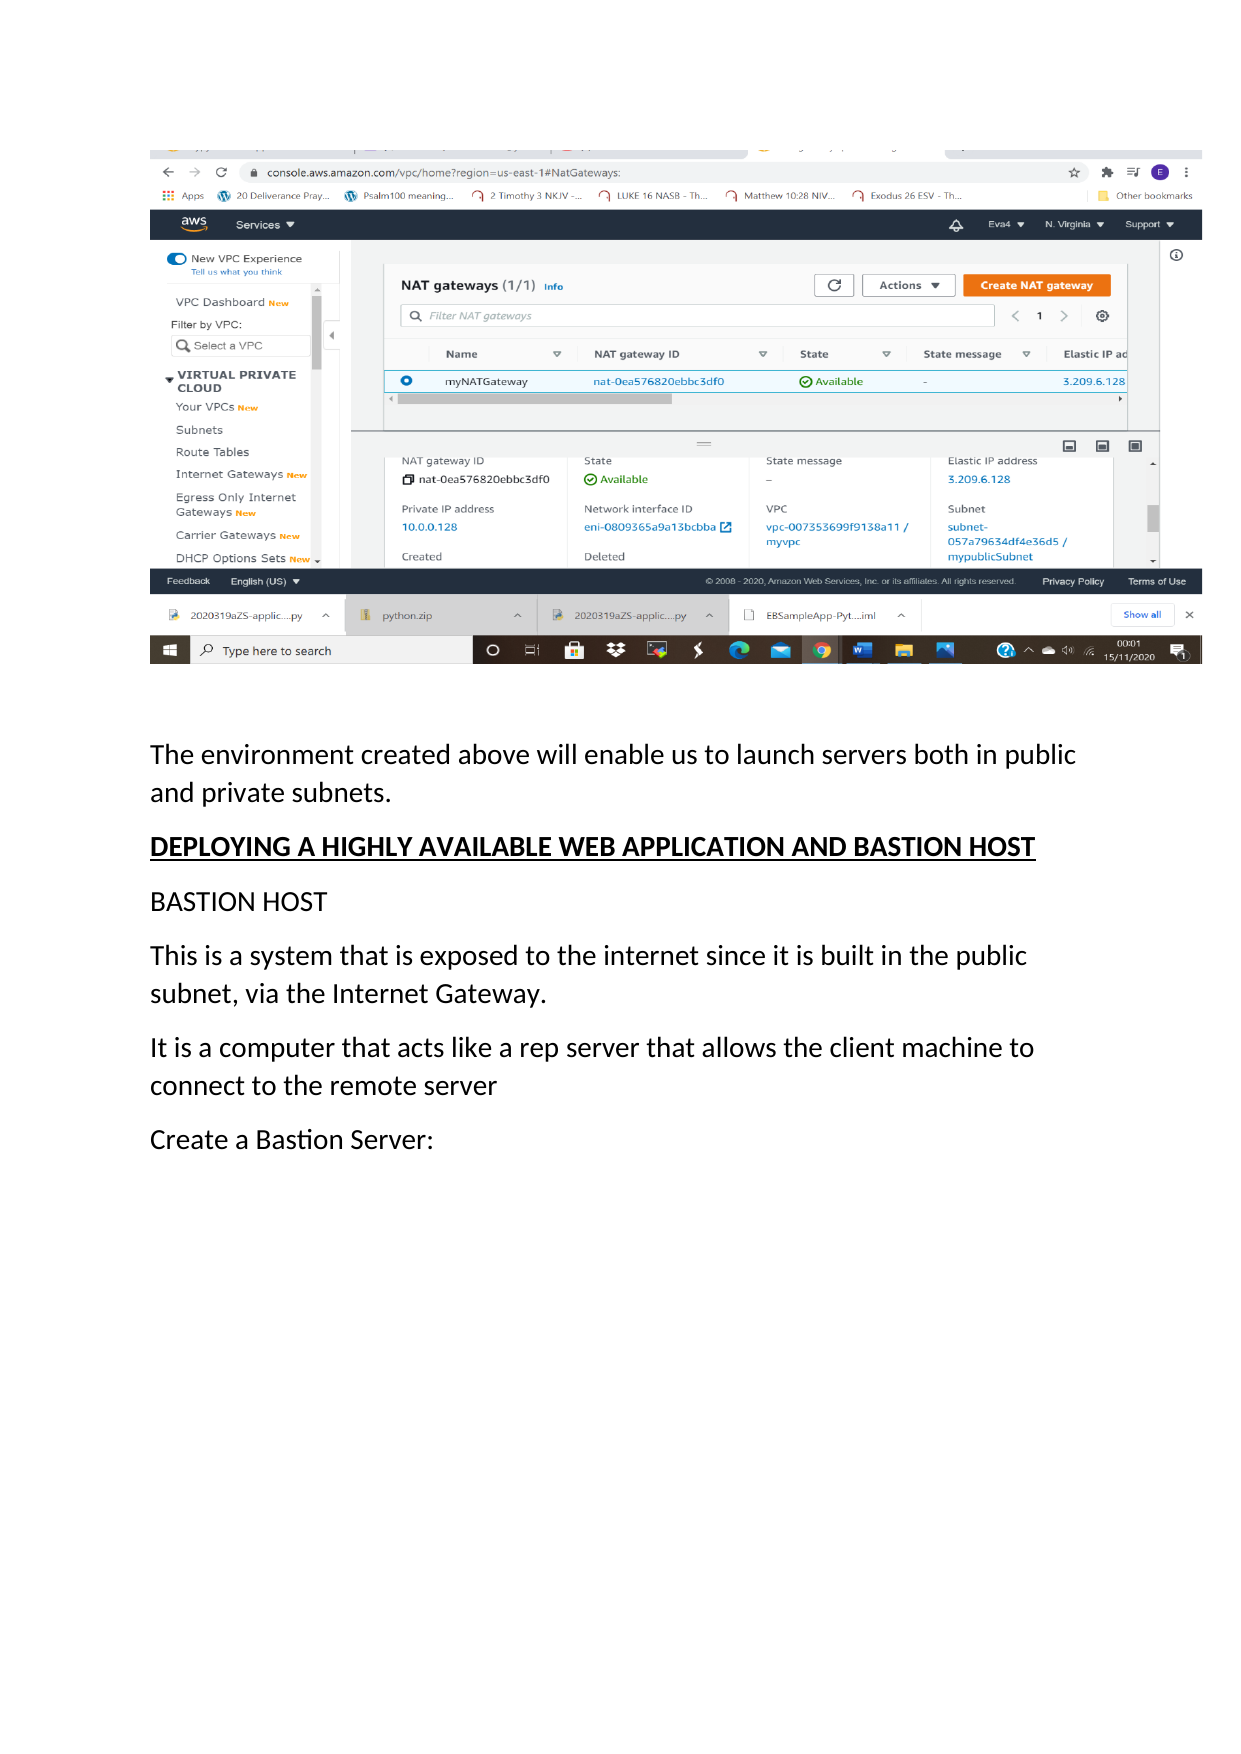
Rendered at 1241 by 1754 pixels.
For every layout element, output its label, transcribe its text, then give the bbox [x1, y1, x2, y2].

text This is a system that is exposed to the internet since it is built in the public subnet, via the Internet Gateway. [150, 937, 1090, 1011]
text The environment created above will enable us to launch servers both in public and private subnets. [150, 736, 1090, 810]
text Create a Bastion Server: [150, 1121, 1090, 1157]
text DEPLOYING A HIGHLY AVAILABLE WEB APPLICATION AND BASTION HOST [150, 828, 1090, 864]
text It is a computer that acts like a rep server that allows the client machine to connect to the remote server [150, 1029, 1090, 1103]
text BASTION HOST [150, 883, 1090, 918]
